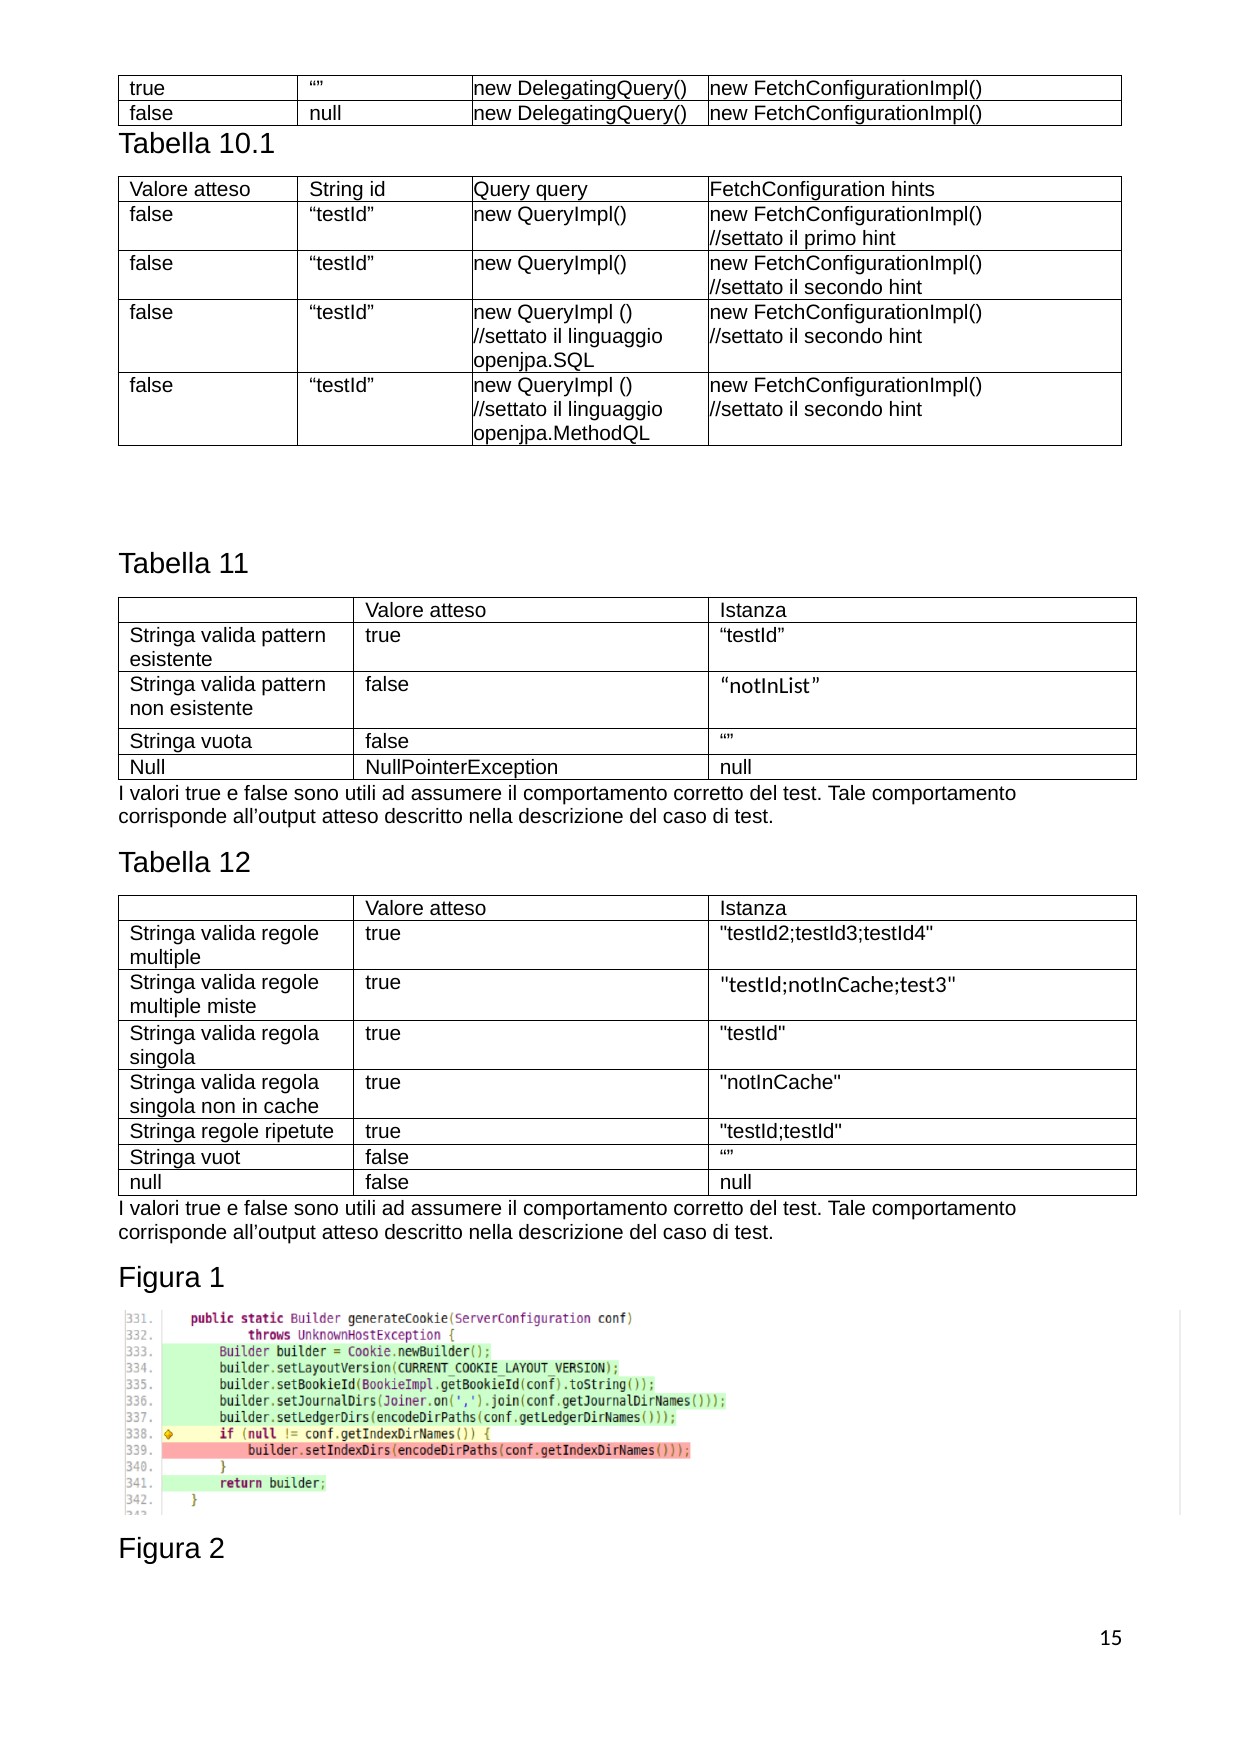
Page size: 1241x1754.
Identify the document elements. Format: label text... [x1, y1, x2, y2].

table_header Valore atteso [119, 177, 297, 201]
table_cell Stringa valida regole multiple miste [119, 970, 353, 1020]
table_cell new FetchConfigurationImpl() //settato il secondo hint [709, 373, 1121, 445]
table_cell false [119, 251, 297, 299]
table_cell null [709, 1170, 1136, 1195]
table_cell Stringa valida regole multiple [119, 921, 353, 969]
table_cell new QueryImpl () //settato il linguaggio openjpa.MethodQL [473, 373, 708, 445]
table_header String id [298, 177, 472, 201]
table_cell true [354, 623, 708, 671]
text I valori true e false sono utili ad assumere il comportamento corretto del test. Tale comportamento corrisponde all’output atteso descritto nella descrizione del caso di test. [118, 780, 1122, 828]
table_cell false [119, 101, 297, 125]
table_cell false [119, 202, 297, 250]
table_cell true [119, 76, 297, 100]
text Tabella 10.1 [118, 126, 1122, 159]
table_cell "testId2;testId3;testId4" [709, 921, 1136, 969]
table_cell “” [298, 76, 472, 100]
table_cell true [354, 921, 708, 969]
table_cell true [354, 1021, 708, 1069]
table_cell new FetchConfigurationImpl() [709, 76, 1121, 100]
table_cell Stringa valida regola singola non in cache [119, 1070, 353, 1118]
table_cell Stringa vuot [119, 1145, 353, 1169]
table_cell Stringa valida regola singola [119, 1021, 353, 1069]
table_cell true [354, 970, 708, 1020]
table_cell null [709, 755, 1136, 779]
table_cell “testId” [298, 251, 472, 299]
table_cell false [354, 672, 708, 728]
table_cell false [119, 373, 297, 445]
table_cell new QueryImpl () //settato il linguaggio openjpa.SQL [473, 300, 708, 372]
table_header [119, 598, 353, 622]
table_cell "notInCache" [709, 1070, 1136, 1118]
table_cell "testId;testId" [709, 1119, 1136, 1143]
text Figura 1 [118, 1260, 1122, 1294]
table_header Valore atteso [354, 896, 708, 920]
text Tabella 11 [118, 546, 1122, 580]
table_cell false [354, 1170, 708, 1195]
table_cell false [119, 300, 297, 372]
table_header FetchConfiguration hints [709, 177, 1121, 201]
table_cell Stringa valida pattern non esistente [119, 672, 353, 728]
table_cell true [354, 1119, 708, 1143]
table_cell Stringa regole ripetute [119, 1119, 353, 1143]
table_cell new DelegatingQuery() [473, 76, 708, 100]
table_cell new FetchConfigurationImpl() //settato il secondo hint [709, 300, 1121, 372]
text Tabella 12 [118, 845, 1122, 878]
table_cell false [354, 729, 708, 754]
table_cell true [354, 1070, 708, 1118]
table_cell “” [709, 1145, 1136, 1169]
table_cell false [354, 1145, 708, 1169]
table_cell new FetchConfigurationImpl() //settato il secondo hint [709, 251, 1121, 299]
table_cell “testId” [298, 300, 472, 372]
table_cell Stringa vuota [119, 729, 353, 754]
table_header Valore atteso [354, 598, 708, 622]
table_header Istanza [709, 896, 1136, 920]
table_cell new DelegatingQuery() [473, 101, 708, 125]
text I valori true e false sono utili ad assumere il comportamento corretto del test. Tale comportamento corrisponde all’output atteso descritto nella descrizione del caso di test. [118, 1196, 1122, 1244]
table_cell “testId” [298, 202, 472, 250]
table_header [119, 896, 353, 920]
table_cell Stringa valida pattern esistente [119, 623, 353, 671]
table_header Istanza [709, 598, 1136, 622]
table_cell “notInList” [709, 672, 1136, 728]
table_cell null [298, 101, 472, 125]
table_cell “testId” [709, 623, 1136, 671]
table_cell NullPointerException [354, 755, 708, 779]
table_header Query query [473, 177, 708, 201]
table_cell "testId" [709, 1021, 1136, 1069]
text Figura 2 [118, 1531, 1122, 1564]
table_cell null [119, 1170, 353, 1195]
table_cell “” [709, 729, 1136, 754]
table_cell new FetchConfigurationImpl() [709, 101, 1121, 125]
table_cell Null [119, 755, 353, 779]
table_cell new QueryImpl() [473, 202, 708, 250]
table_cell new FetchConfigurationImpl() //settato il primo hint [709, 202, 1121, 250]
table_cell "testId;notInCache;test3" [709, 970, 1136, 1020]
table_cell new QueryImpl() [473, 251, 708, 299]
table_cell “testId” [298, 373, 472, 445]
